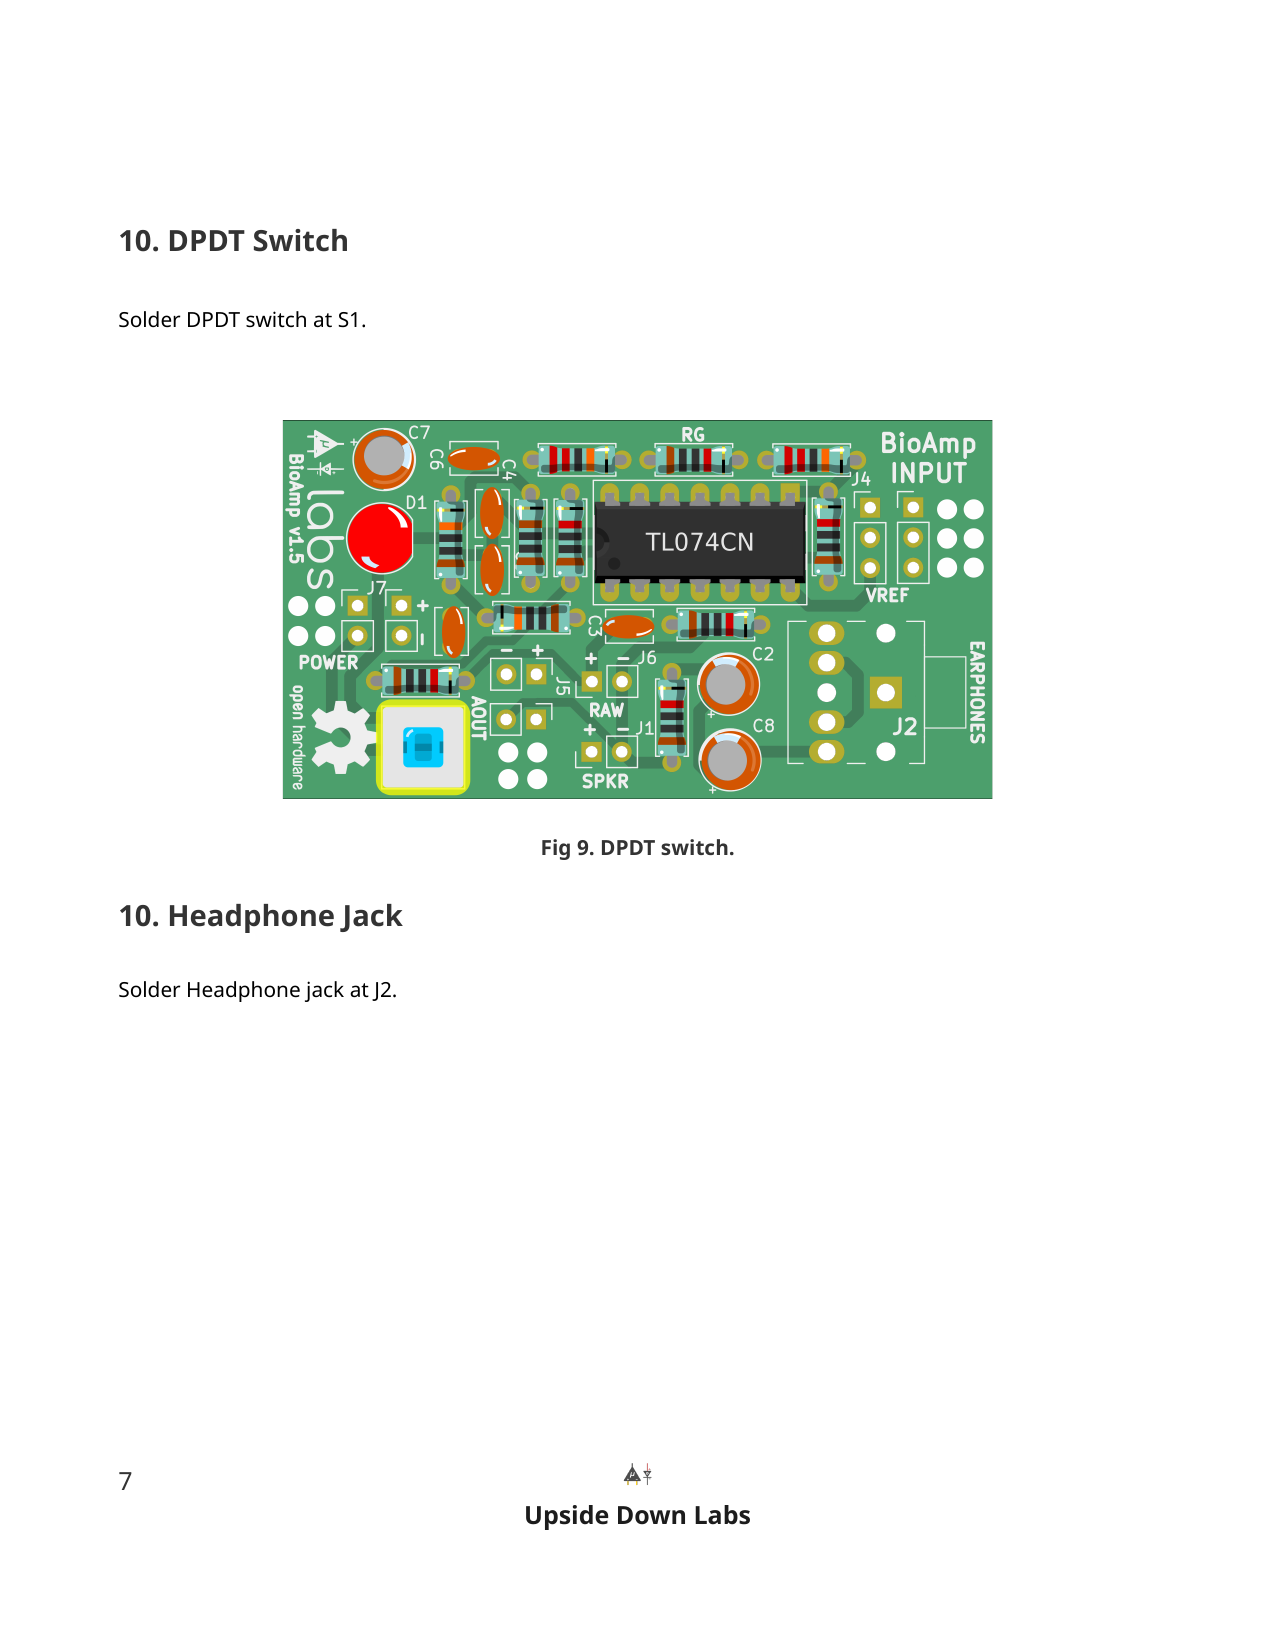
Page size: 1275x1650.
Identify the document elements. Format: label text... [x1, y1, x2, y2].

picture [282, 420, 993, 799]
picture [620, 1457, 655, 1491]
text 10. DPDT Switch [118, 220, 1157, 260]
text Fig 9. DPDT switch. [118, 833, 1157, 861]
text 10. Headphone Jack [118, 895, 1157, 935]
text Solder Headphone jack at J2. [118, 975, 1157, 1003]
text Solder DPDT switch at S1. [118, 305, 1157, 334]
